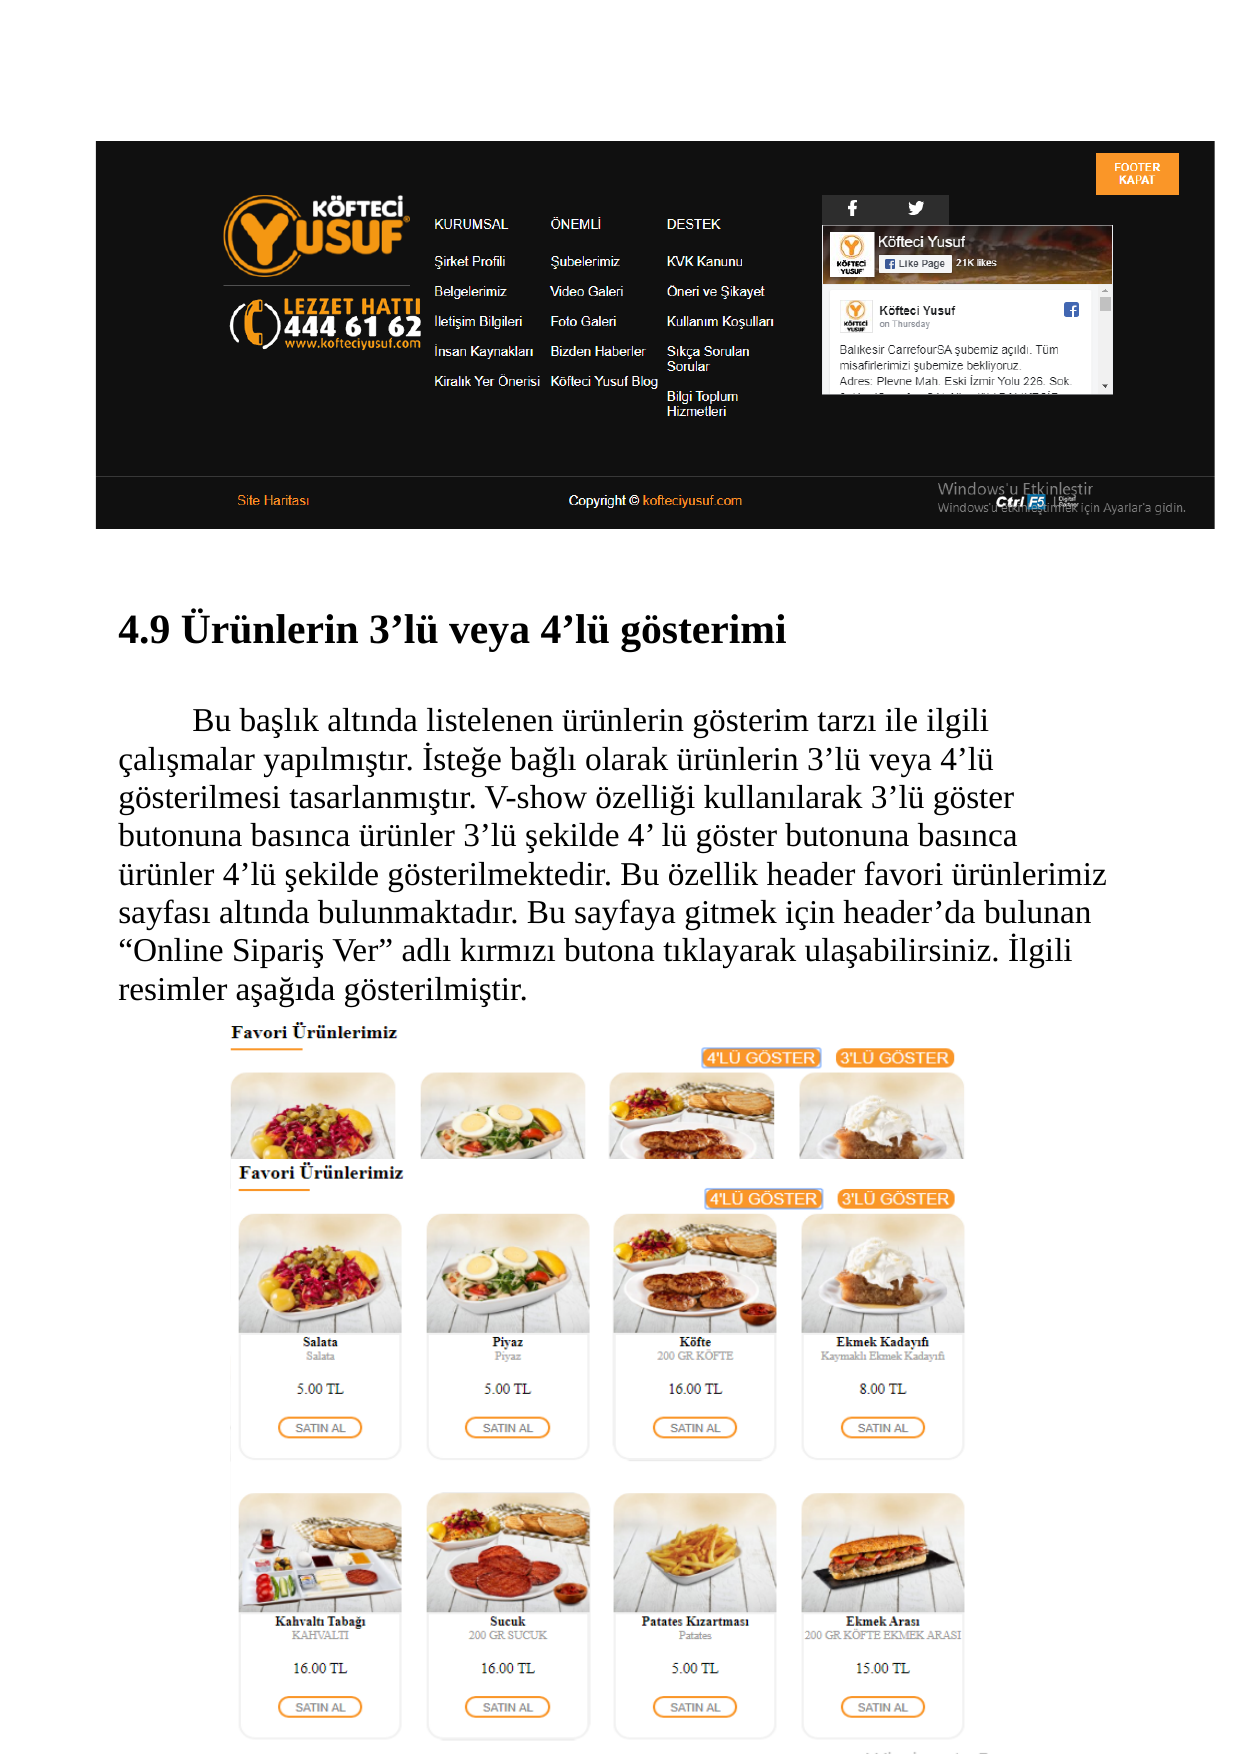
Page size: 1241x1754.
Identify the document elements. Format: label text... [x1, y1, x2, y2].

text Bu başlık altında listelenen ürünlerin gösterim tarzı ile ilgili çalışmalar yapılmıştır. İsteğe bağlı olarak ürünlerin 3’lü veya 4’lü gösterilmesi tasarlanmıştır. V-show özelliği kullanılarak 3’lü göster butonuna basınca ürünler 3’lü şekilde 4’ lü göster butonuna basınca ürünler 4’lü şekilde gösterilmektedir. Bu özellik header favori ürünlerimiz sayfası altında bulunmaktadır. Bu sayfaya gitmek için header’da bulunan “Online Sipariş Ver” adlı kırmızı butona tıklayarak ulaşabilirsiniz. İlgili resimler aşağıda gösterilmiştir. [118, 701, 1122, 1007]
text 4.9 Ürünlerin 3’lü veya 4’lü gösterimi [118, 605, 1122, 653]
picture [95, 141, 1215, 529]
picture [222, 1019, 994, 1754]
